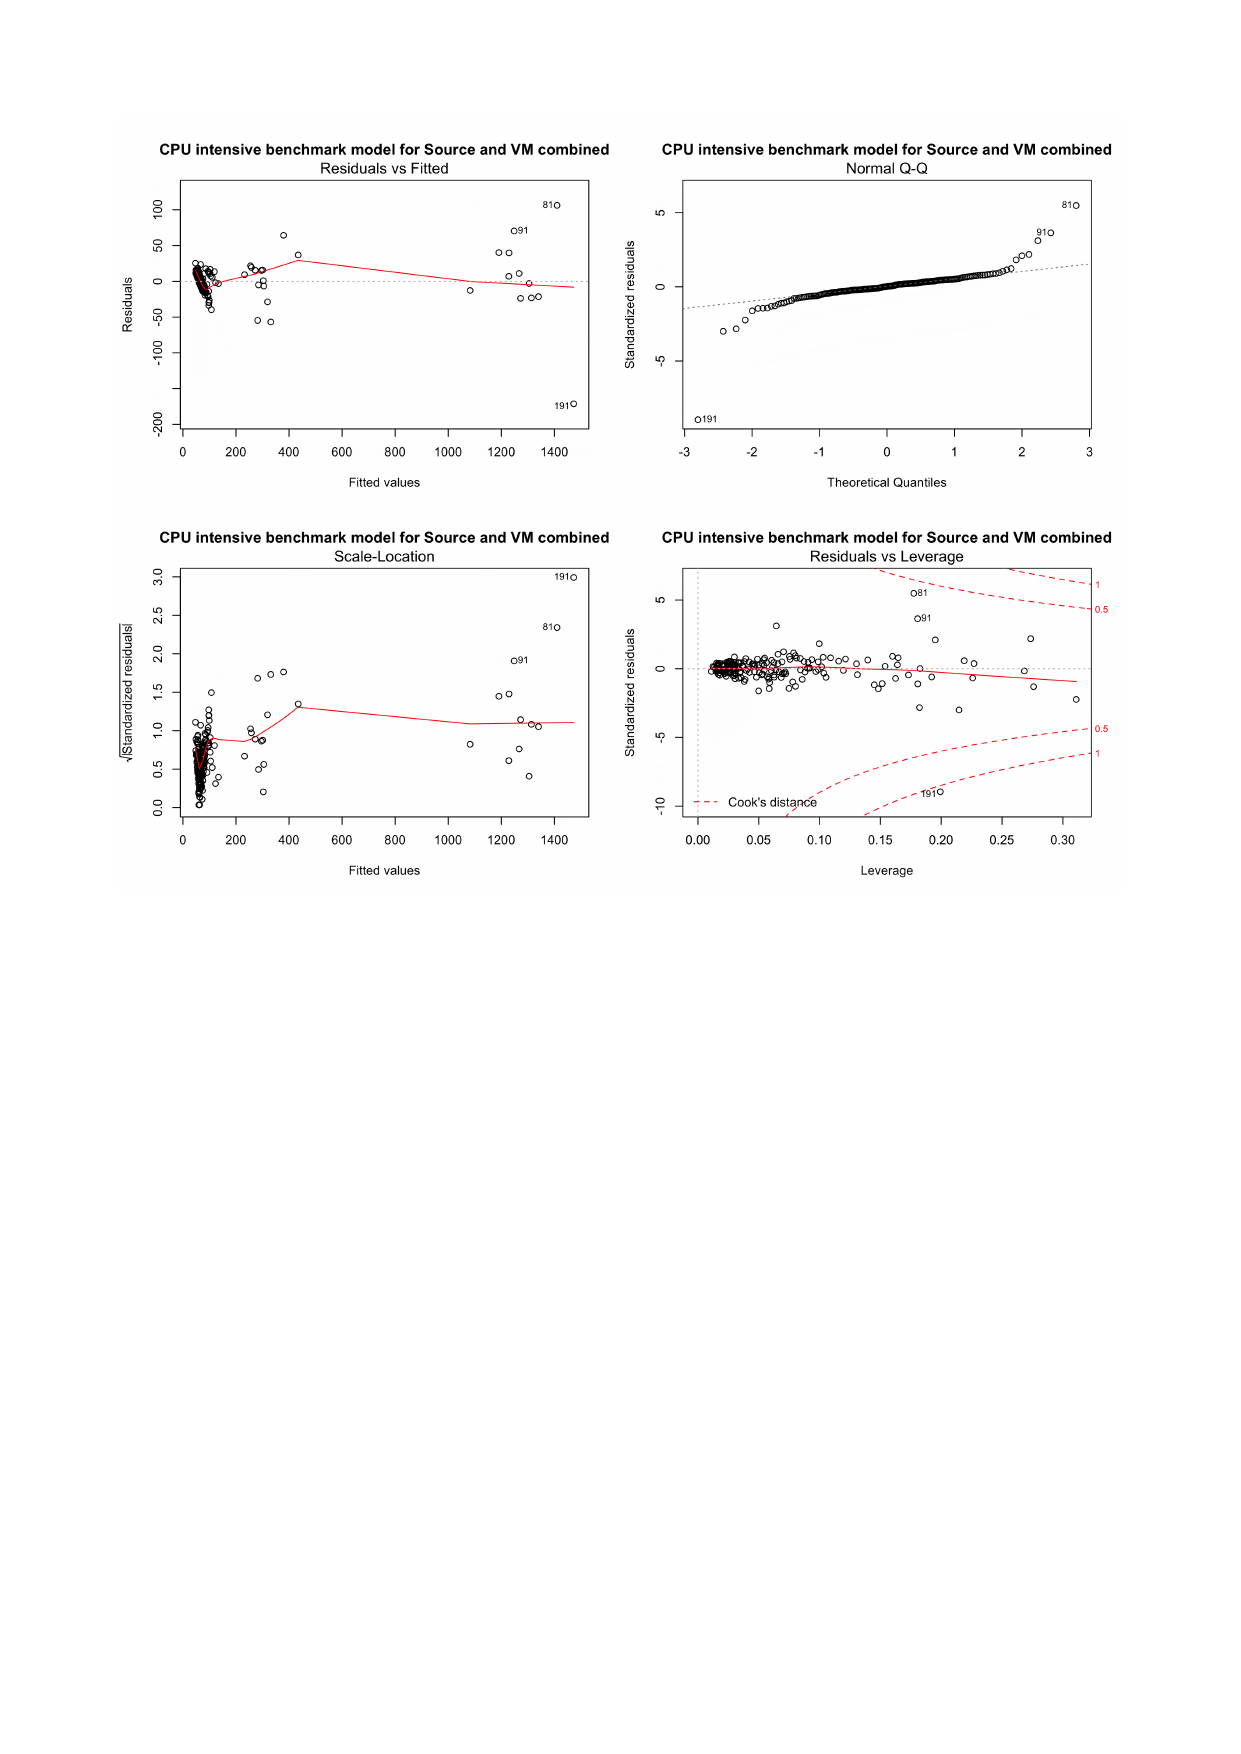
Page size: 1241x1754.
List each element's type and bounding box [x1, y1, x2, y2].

picture [118, 118, 1123, 894]
